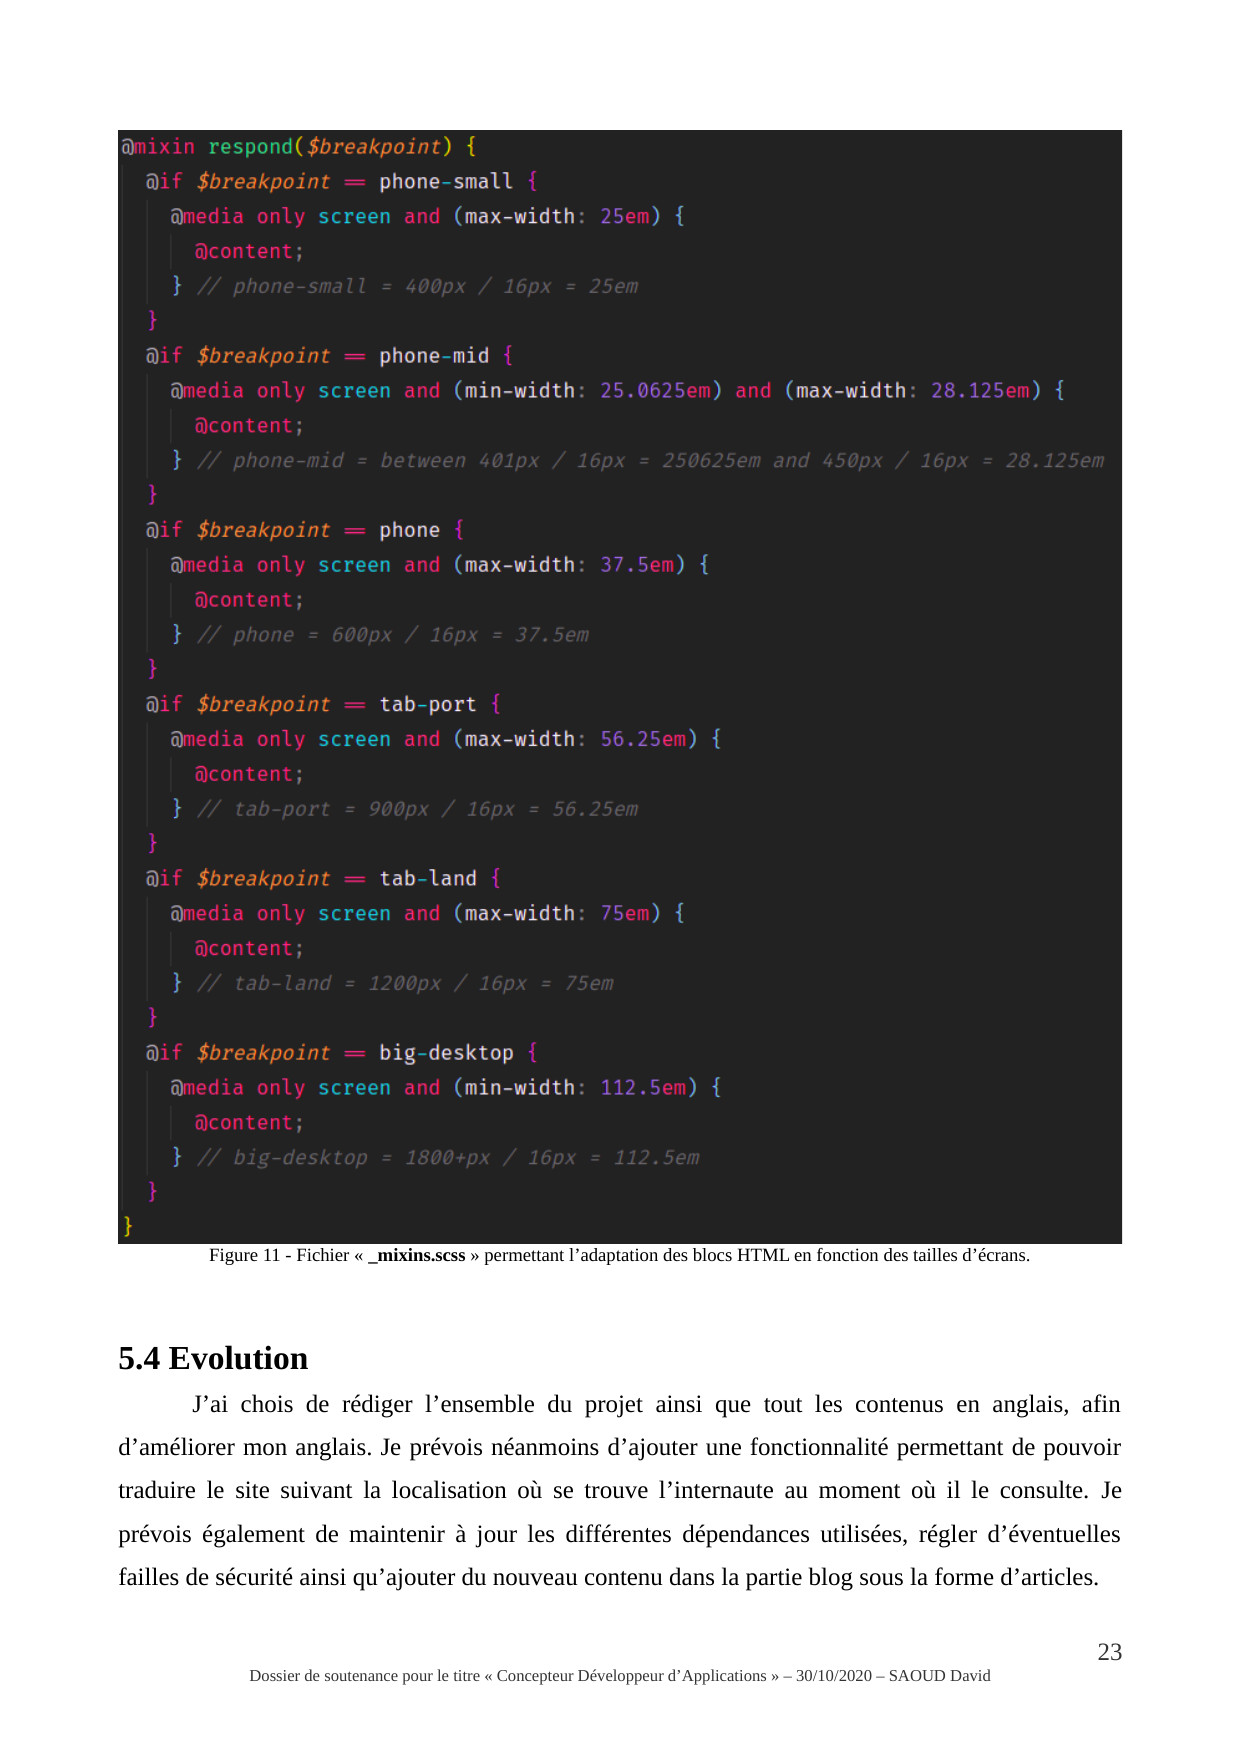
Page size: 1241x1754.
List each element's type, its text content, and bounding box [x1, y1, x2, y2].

subtitle 5.4 Evolution [118, 1338, 1122, 1377]
text Figure 11 - Fichier « _mixins.scss » permettant l’adaptation des blocs HTML en fonction des tailles d’écrans. [118, 1244, 1122, 1266]
picture [118, 130, 1123, 1244]
text J’ai chois de rédiger l’ensemble du projet ainsi que tout les contenus en anglais, afin d’améliorer mon anglais. Je prévois néanmoins d’ajouter une fonctionnalité permettant de pouvoir traduire le site suivant la localisation où se trouve l’internaute au moment où il le consulte. Je prévois également de maintenir à jour les différentes dépendances utilisées, régler d’éventuelles failles de sécurité ainsi qu’ajouter du nouveau contenu dans la partie blog sous la forme d’articles. [118, 1389, 1122, 1591]
